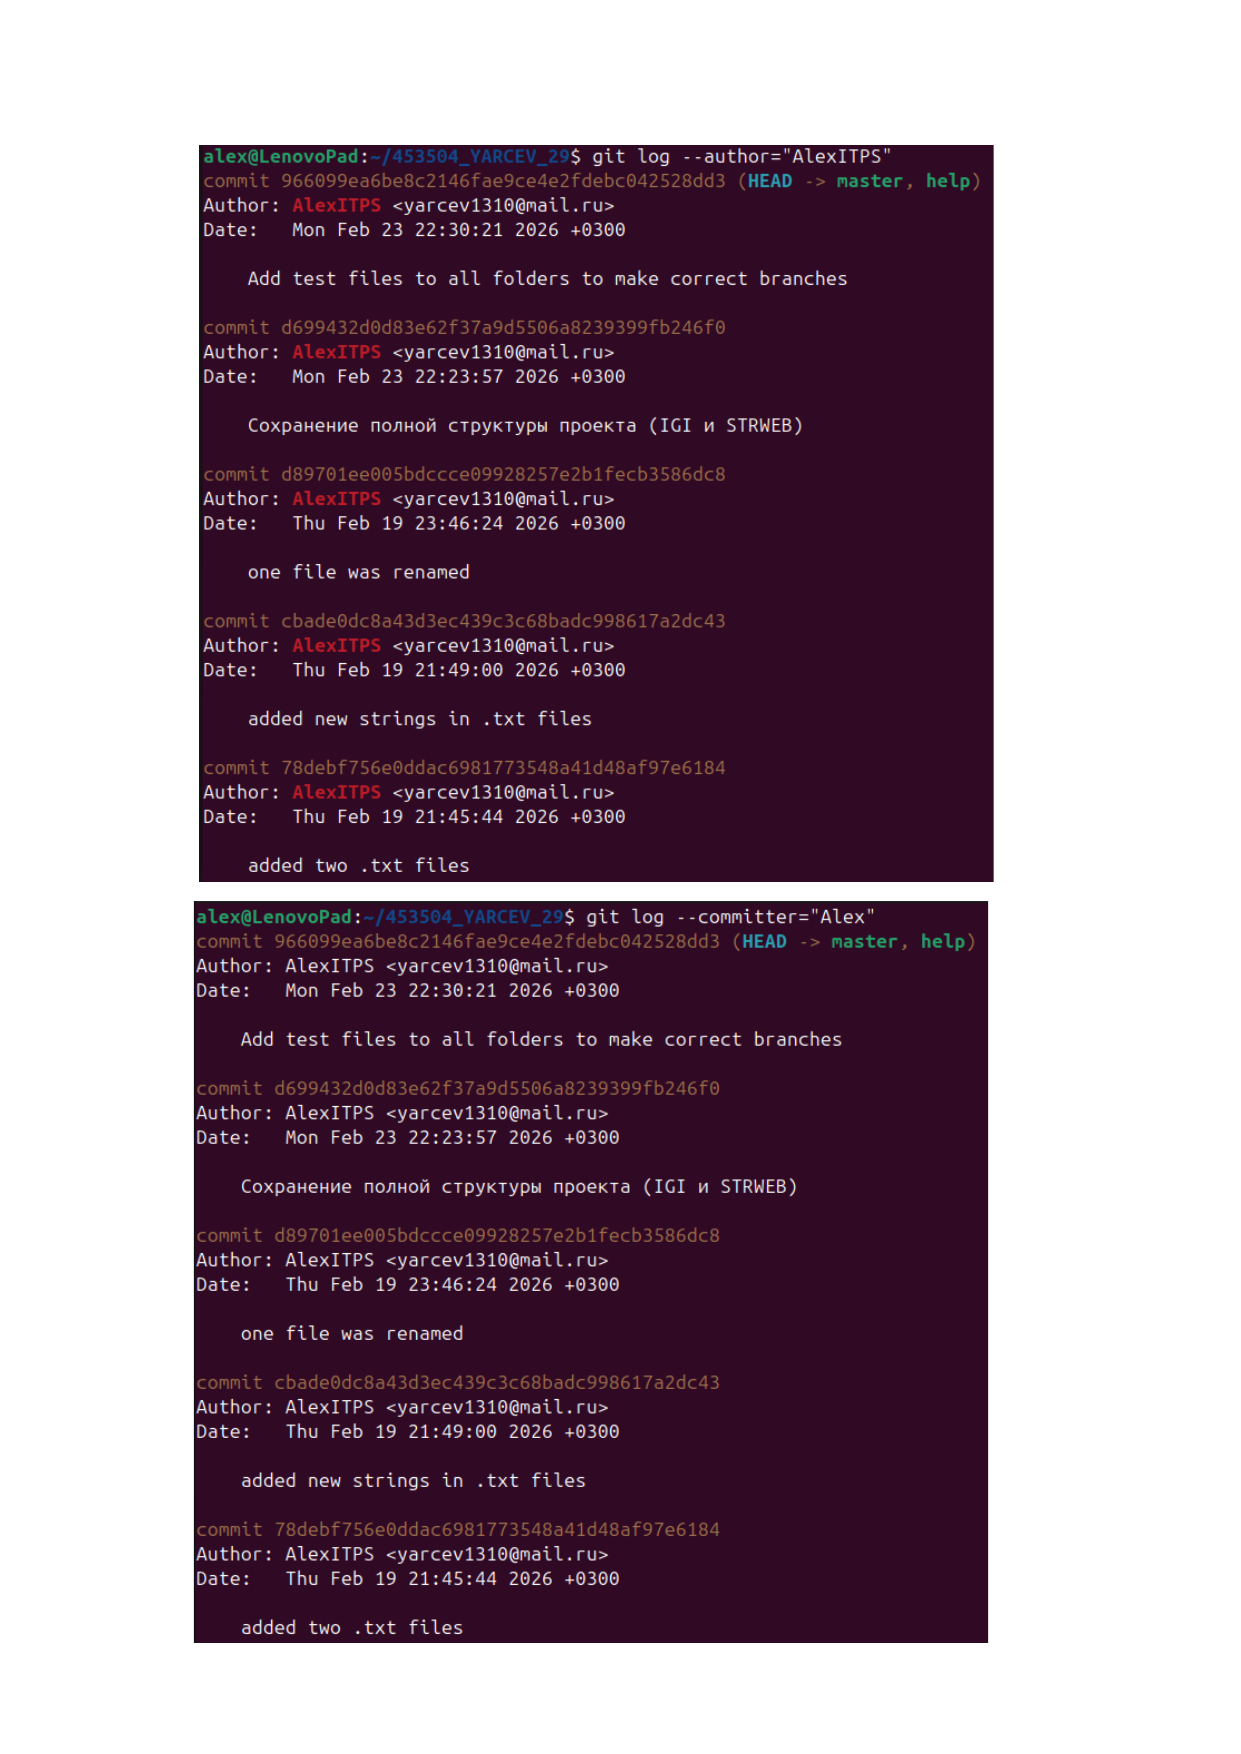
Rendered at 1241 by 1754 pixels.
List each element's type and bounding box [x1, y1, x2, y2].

picture [199, 145, 994, 882]
picture [193, 901, 989, 1643]
